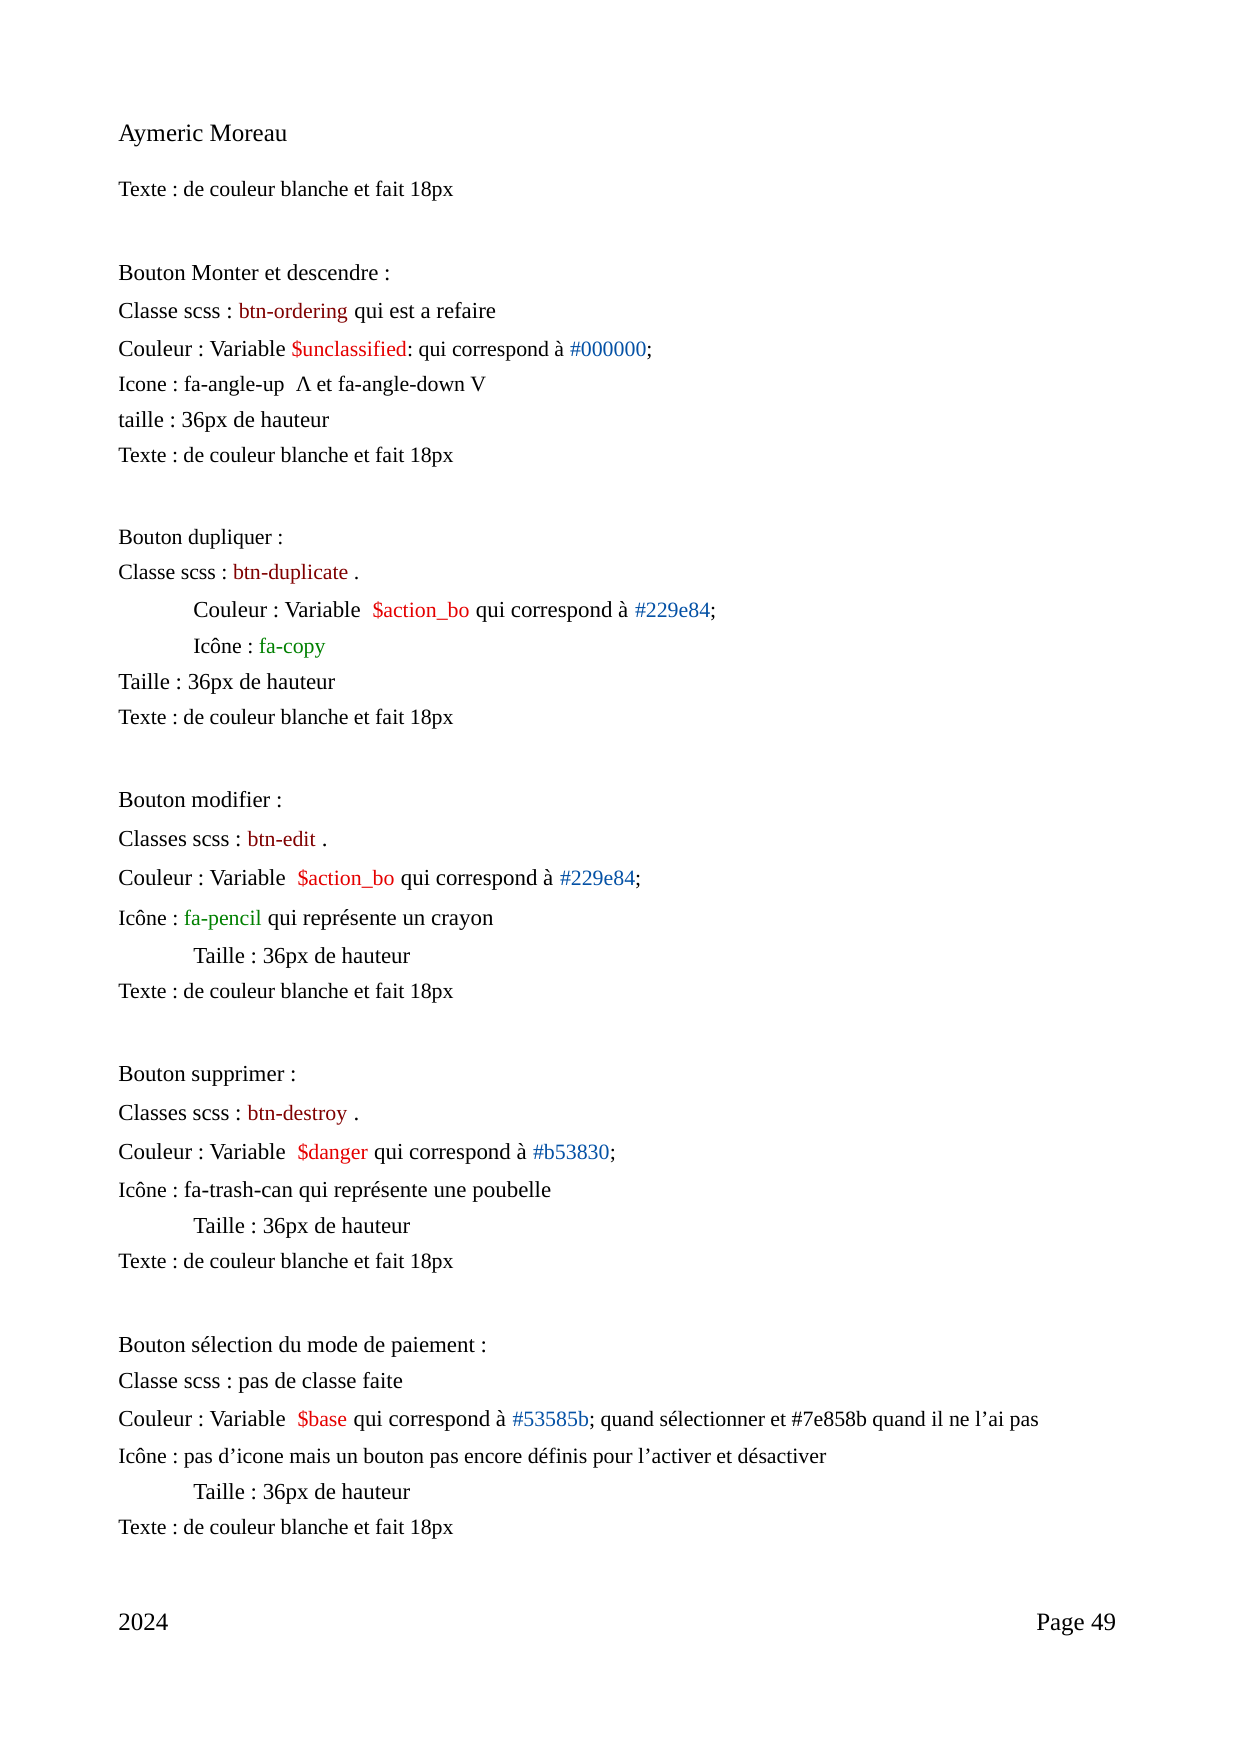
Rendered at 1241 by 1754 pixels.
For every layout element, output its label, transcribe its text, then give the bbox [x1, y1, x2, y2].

text Icône : fa-trash-can qui représente une poubelle [118, 1176, 1122, 1202]
text Icône : fa-pencil qui représente un crayon [118, 902, 1122, 931]
text Icône : fa-copy [118, 633, 1122, 658]
text Taille : 36px de hauteur [118, 668, 1122, 694]
text Texte : de couleur blanche et fait 18px [118, 978, 1122, 1003]
text Bouton supprimer : [118, 1060, 1122, 1087]
text Bouton sélection du mode de paiement : [118, 1331, 1122, 1357]
text Texte : de couleur blanche et fait 18px [118, 704, 1122, 729]
text Classe scss : btn-duplicate . [118, 559, 1122, 584]
text Bouton modifier : [118, 787, 1122, 813]
text Bouton Monter et descendre : [118, 259, 1122, 285]
text Classe scss : pas de classe faite [118, 1367, 1122, 1393]
text Classe scss : btn-ordering qui est a refaire [118, 295, 1122, 324]
text Texte : de couleur blanche et fait 18px [118, 442, 1122, 467]
text Taille : 36px de hauteur [118, 942, 1122, 968]
text Classes scss : btn-edit . [118, 823, 1122, 852]
text Couleur : Variable $unclassified: qui correspond à #000000; [118, 334, 1122, 361]
text Texte : de couleur blanche et fait 18px [118, 1248, 1122, 1274]
text Texte : de couleur blanche et fait 18px [118, 176, 1122, 202]
text Icone : fa-angle-up Λ et fa-angle-down V [118, 371, 1122, 396]
text Couleur : Variable $action_bo qui correspond à #229e84; [118, 862, 1122, 891]
text Couleur : Variable $base qui correspond à #53585b; quand sélectionner et #7e858b quand il ne l’ai pas [118, 1403, 1122, 1432]
text Taille : 36px de hauteur [118, 1478, 1122, 1504]
text Icône : pas d’icone mais un bouton pas encore définis pour l’activer et désactiver [118, 1443, 1122, 1468]
text taille : 36px de hauteur [118, 406, 1122, 432]
text Bouton dupliquer : [118, 524, 1122, 549]
text Couleur : Variable $danger qui correspond à #b53830; [118, 1136, 1122, 1165]
text Couleur : Variable $action_bo qui correspond à #229e84; [118, 594, 1122, 622]
text Texte : de couleur blanche et fait 18px [118, 1514, 1122, 1539]
text Classes scss : btn-destroy . [118, 1097, 1122, 1125]
text Taille : 36px de hauteur [118, 1212, 1122, 1238]
